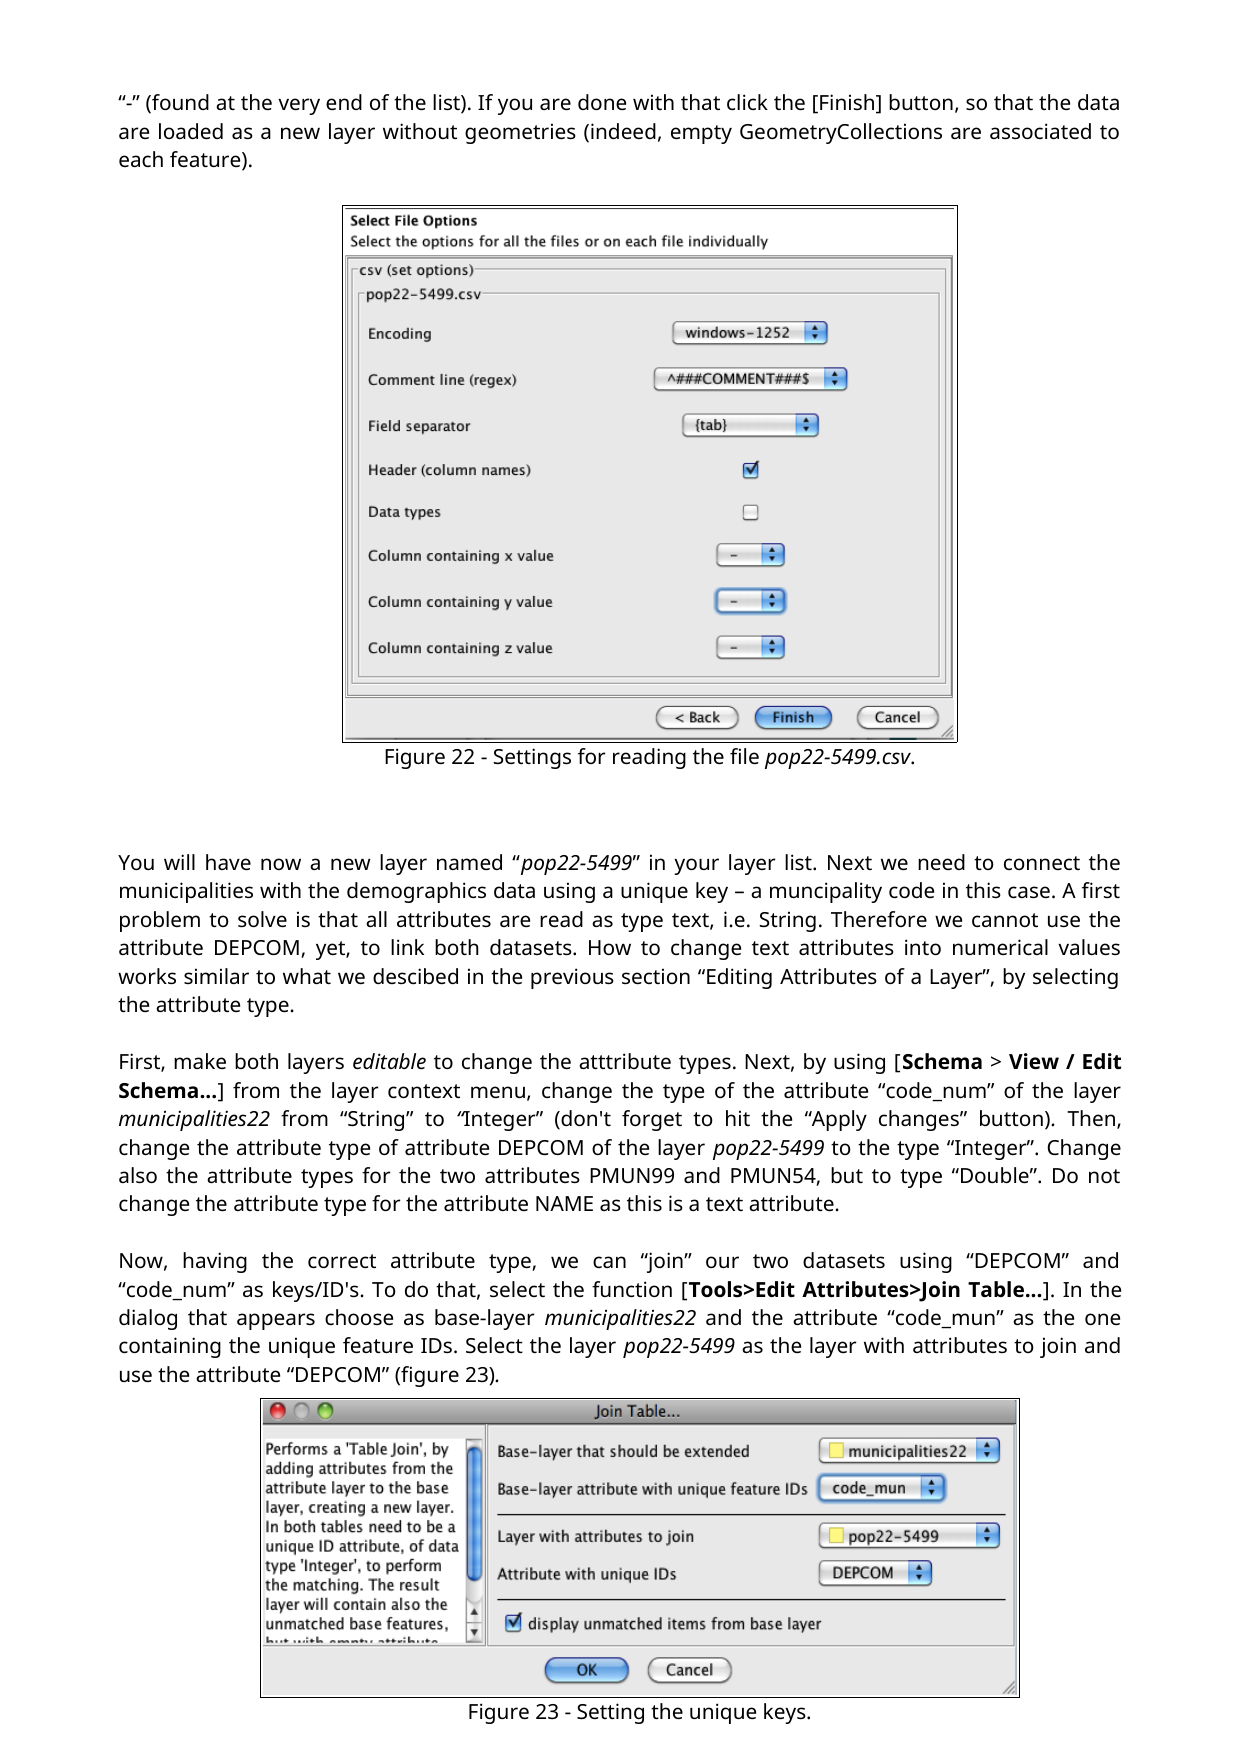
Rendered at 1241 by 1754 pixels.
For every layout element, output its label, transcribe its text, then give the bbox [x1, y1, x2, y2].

picture [345, 208, 954, 740]
text You will have now a new layer named “pop22-5499” in your layer list. Next we need to connect the municipalities with the demographics data using a unique key – a muncipality code in this case. A first problem to solve is that all attributes are read as type text, i.e. String. Therefore we cannot use the attribute DEPCOM, yet, to link both datasets. How to change text attributes into numerical values works similar to what we descibed in the previous section “Editing Attributes of a Layer”, by selecting the attribute type. [118, 848, 1122, 1019]
text First, make both layers editable to change the atttribute types. Next, by using [Schema > View / Edit Schema...] from the layer context menu, change the type of the attribute “code_num” of the layer municipalities22 from “String” to “Integer” (don't forget to hit the “Apply changes” button). Then, change the attribute type of attribute DEPCOM of the layer pop22-5499 to the type “Integer”. Change also the attribute types for the two attributes PMUN99 and PMUN54, but to type “Double”. Do not change the attribute type for the attribute NAME as this is a text attribute. [118, 1047, 1122, 1218]
picture [262, 1400, 1017, 1695]
text [343, 206, 957, 742]
text Now, having the correct attribute type, we can “join” our two datasets using “DEPCOM” and “code_num” as keys/ID's. To do that, select the function [Tools>Edit Attributes>Join Table...]. In the dialog that appears choose as base-layer municipalities22 and the attribute “code_mun” as the one containing the unique feature IDs. Select the layer pop22-5499 as the layer with attributes to join and use the attribute “DEPCOM” (figure 23). [118, 1246, 1122, 1388]
text “-” (found at the very end of the list). If you are done with that click the [Finish] button, so that the data are loaded as a new layer without geometries (indeed, empty GeometryCollections are associated to each feature). [118, 88, 1122, 174]
text Figure 23 - Setting the unique keys. [183, 1410, 1097, 1726]
text Figure 22 - Settings for reading the file pop22-5499.csv. [342, 743, 957, 771]
